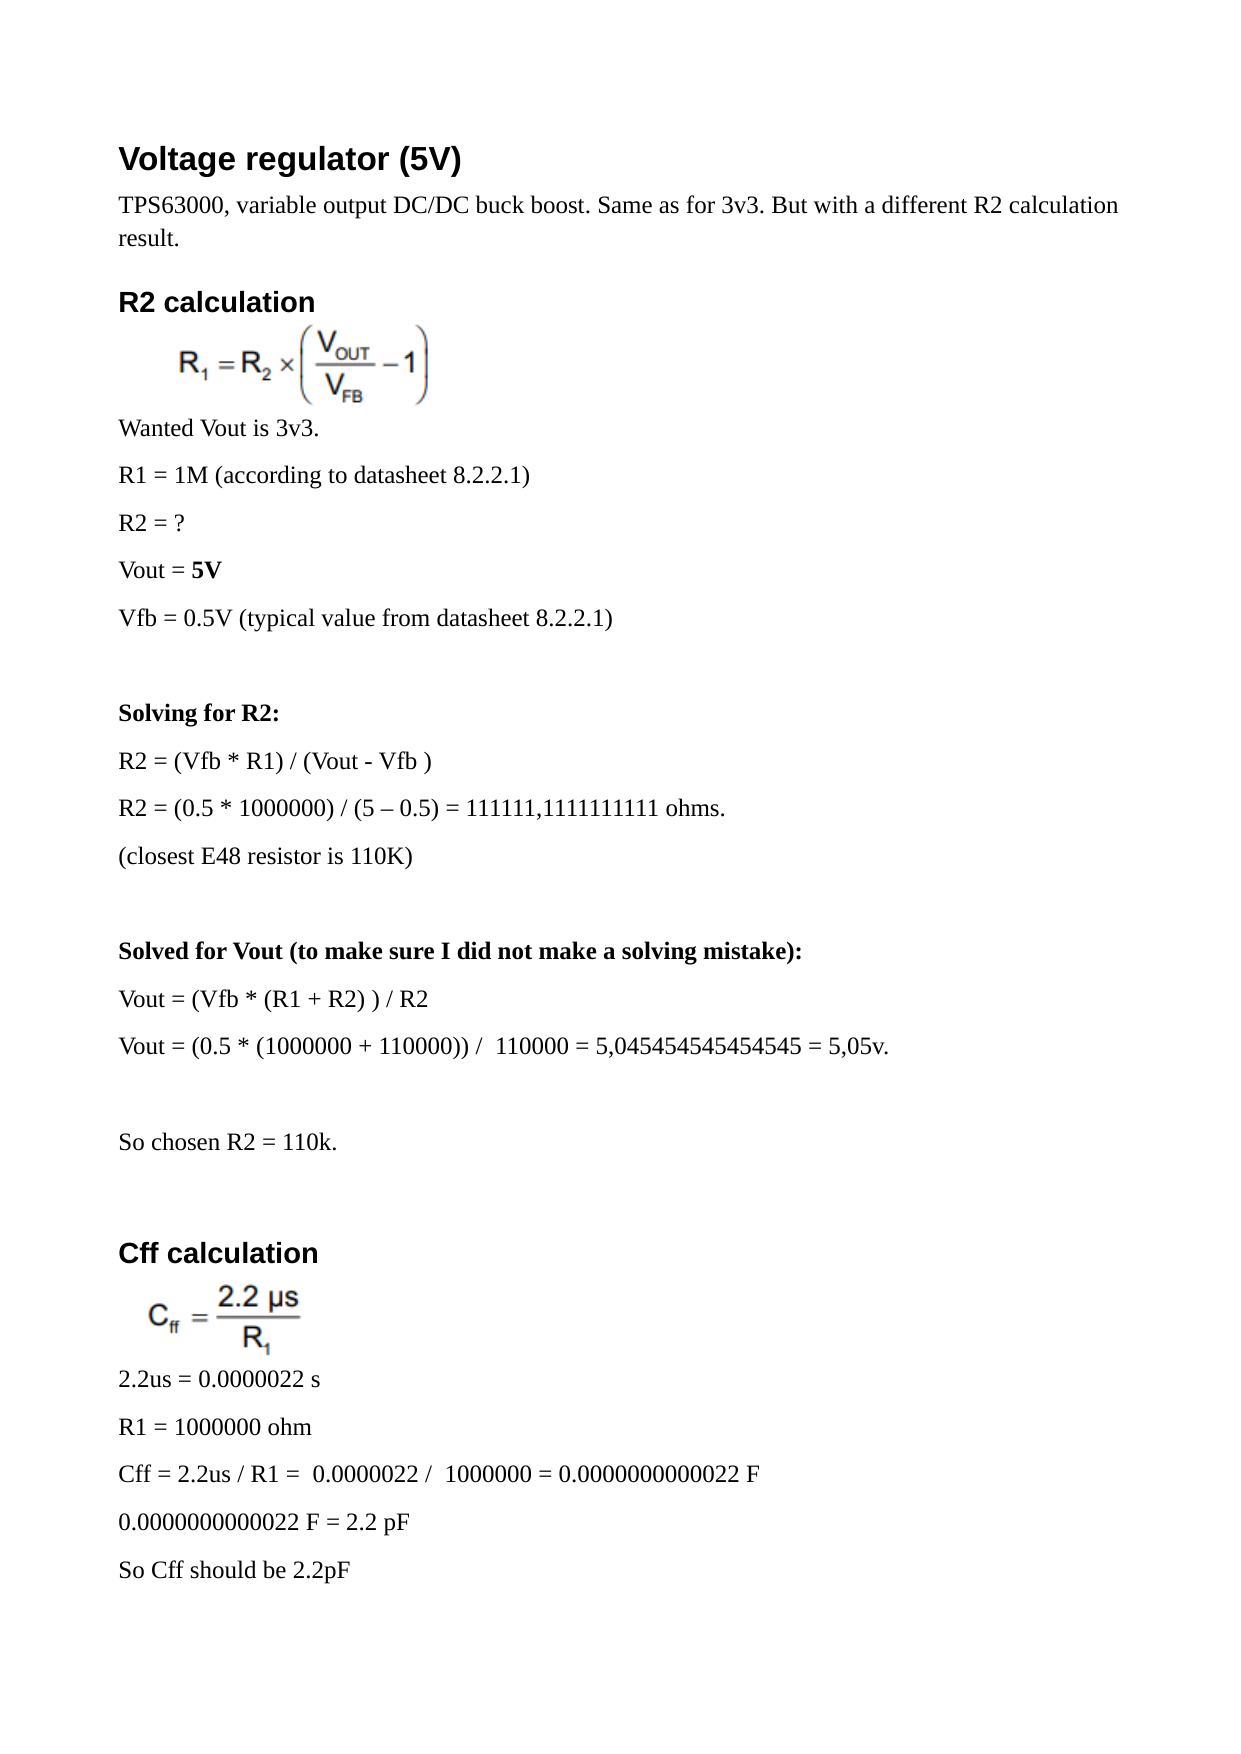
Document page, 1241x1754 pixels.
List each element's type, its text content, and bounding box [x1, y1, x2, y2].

text Cff = 2.2us / R1 = 0.0000022 / 1000000 = 0.0000000000022 F [118, 1459, 1122, 1488]
subtitle Voltage regulator (5V) [118, 139, 1122, 177]
picture [124, 1280, 339, 1360]
text R2 = ? [118, 508, 1122, 537]
picture [119, 319, 478, 409]
text Vout = 5V [118, 555, 1122, 584]
text TPS63000, variable output DC/DC buck boost. Same as for 3v3. But with a different R2 calculation result. [118, 190, 1122, 252]
text So Cff should be 2.2pF [118, 1555, 1122, 1583]
subtitle Cff calculation [118, 1236, 1122, 1270]
text 0.0000000000022 F = 2.2 pF [118, 1507, 1122, 1536]
text 2.2us = 0.0000022 s [118, 1282, 1122, 1393]
text R2 = (0.5 * 1000000) / (5 – 0.5) = 111111,1111111111 ohms. [118, 793, 1122, 822]
text Vout = (Vfb * (R1 + R2) ) / R2 [118, 984, 1122, 1013]
text So chosen R2 = 110k. [118, 1127, 1122, 1155]
text Wanted Vout is 3v3. [118, 331, 1122, 441]
text Vout = (0.5 * (1000000 + 110000)) / 110000 = 5,045454545454545 = 5,05v. [118, 1031, 1122, 1060]
text Vfb = 0.5V (typical value from datasheet 8.2.2.1) [118, 603, 1122, 632]
text R1 = 1M (according to datasheet 8.2.2.1) [118, 460, 1122, 489]
text R1 = 1000000 ohm [118, 1412, 1122, 1441]
text Solving for R2: [118, 698, 1122, 727]
text (closest E48 resistor is 110K) [118, 841, 1122, 870]
text R2 = (Vfb * R1) / (Vout - Vfb ) [118, 746, 1122, 774]
subtitle R2 calculation [118, 285, 1122, 319]
text Solved for Vout (to make sure I did not make a solving mistake): [118, 936, 1122, 965]
